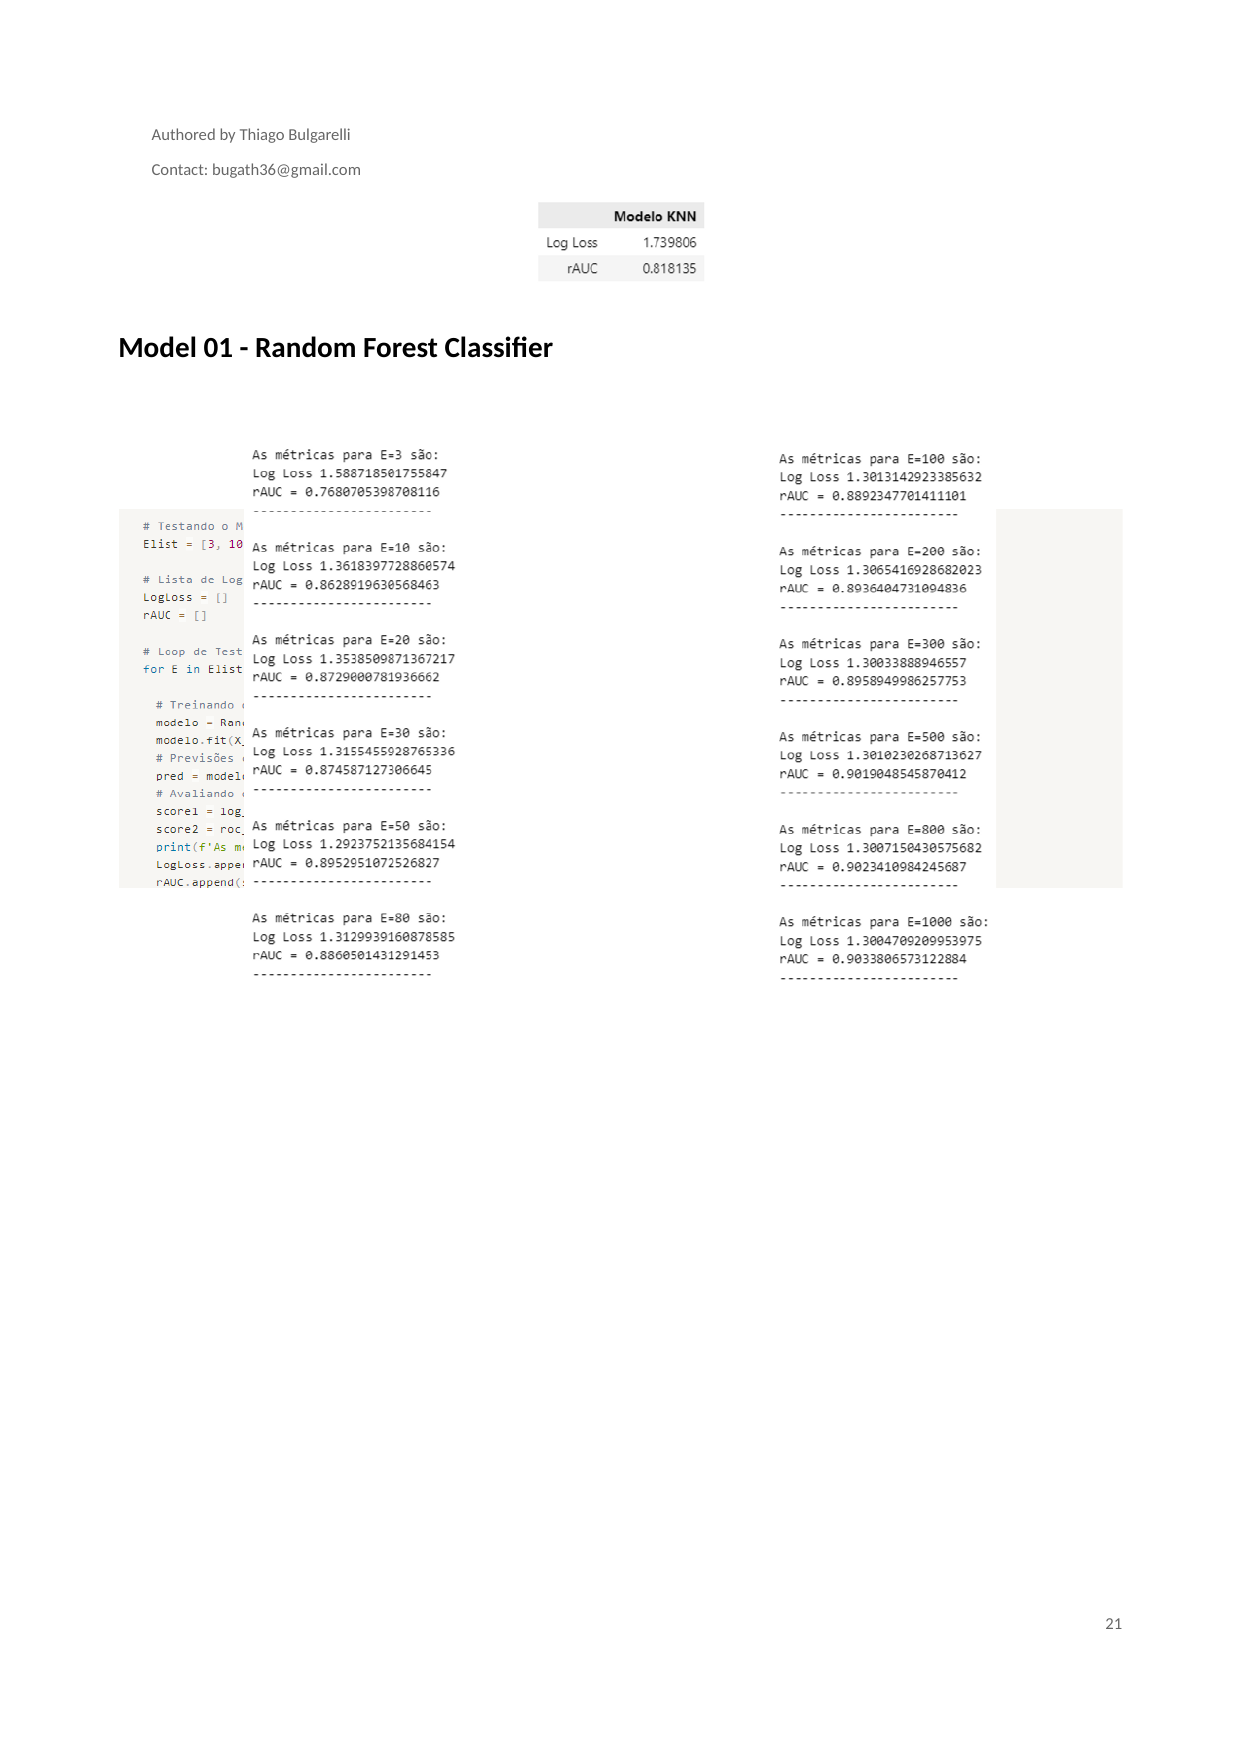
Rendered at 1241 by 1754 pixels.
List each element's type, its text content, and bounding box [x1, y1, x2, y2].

picture [119, 432, 1123, 981]
subtitle Model 01 - Random Forest Classifier [118, 329, 1122, 365]
